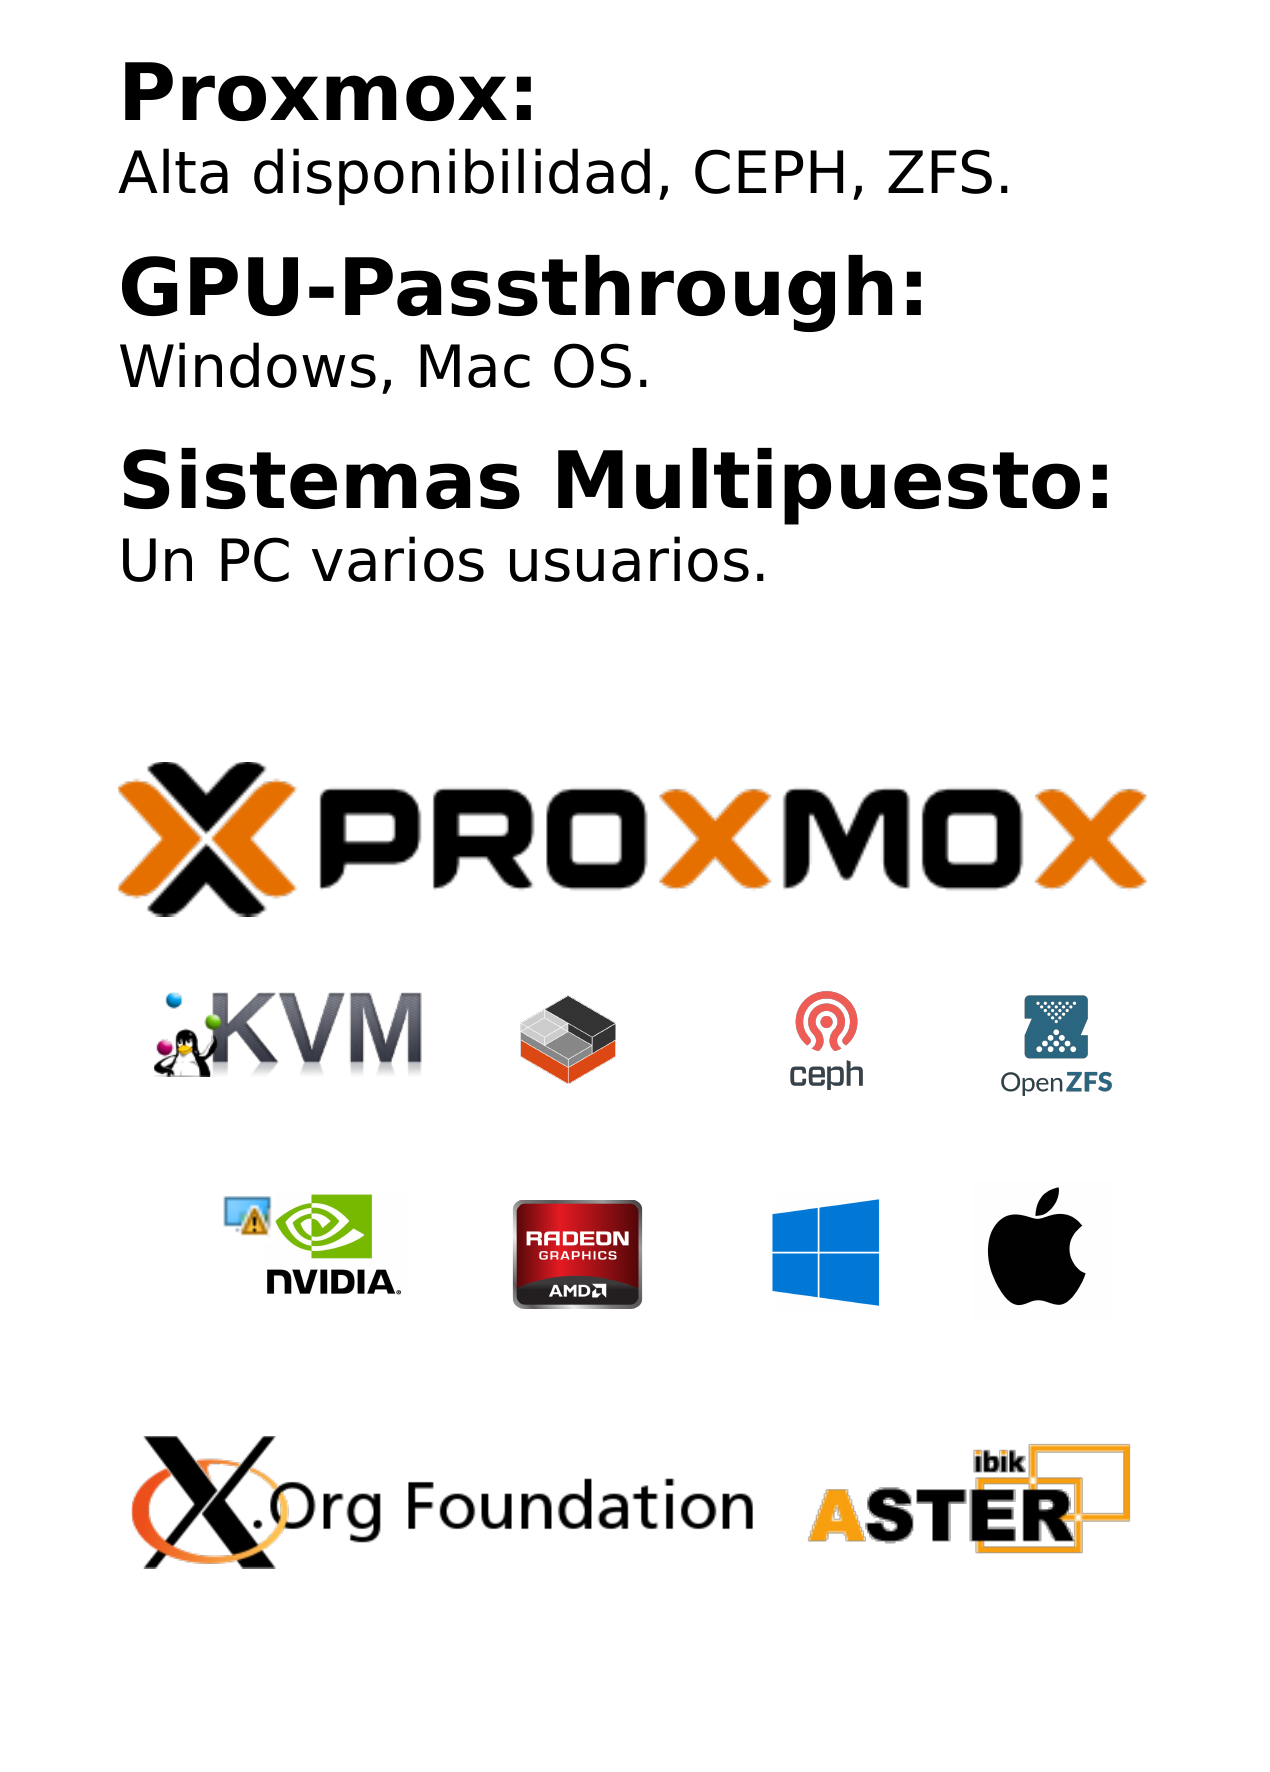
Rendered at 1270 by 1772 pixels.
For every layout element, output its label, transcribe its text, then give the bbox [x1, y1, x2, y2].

picture [131, 1436, 758, 1569]
picture [520, 995, 616, 1084]
text Proxmox: [118, 47, 1152, 139]
text GPU-Passthrough: [118, 241, 1152, 333]
picture [262, 1191, 406, 1298]
picture [801, 1437, 1135, 1569]
text Alta disponibilidad, CEPH, ZFS. [118, 139, 1152, 207]
picture [999, 991, 1114, 1098]
text Un PC varios usuarios. [118, 528, 1152, 596]
picture [153, 992, 425, 1077]
text Sistemas Multipuesto: [118, 435, 1152, 528]
picture [772, 1190, 881, 1312]
picture [512, 1200, 643, 1309]
picture [972, 1181, 1113, 1322]
picture [771, 972, 882, 1109]
text Windows, Mac OS. [118, 333, 1152, 401]
picture [118, 762, 1147, 917]
picture [214, 1191, 232, 1244]
